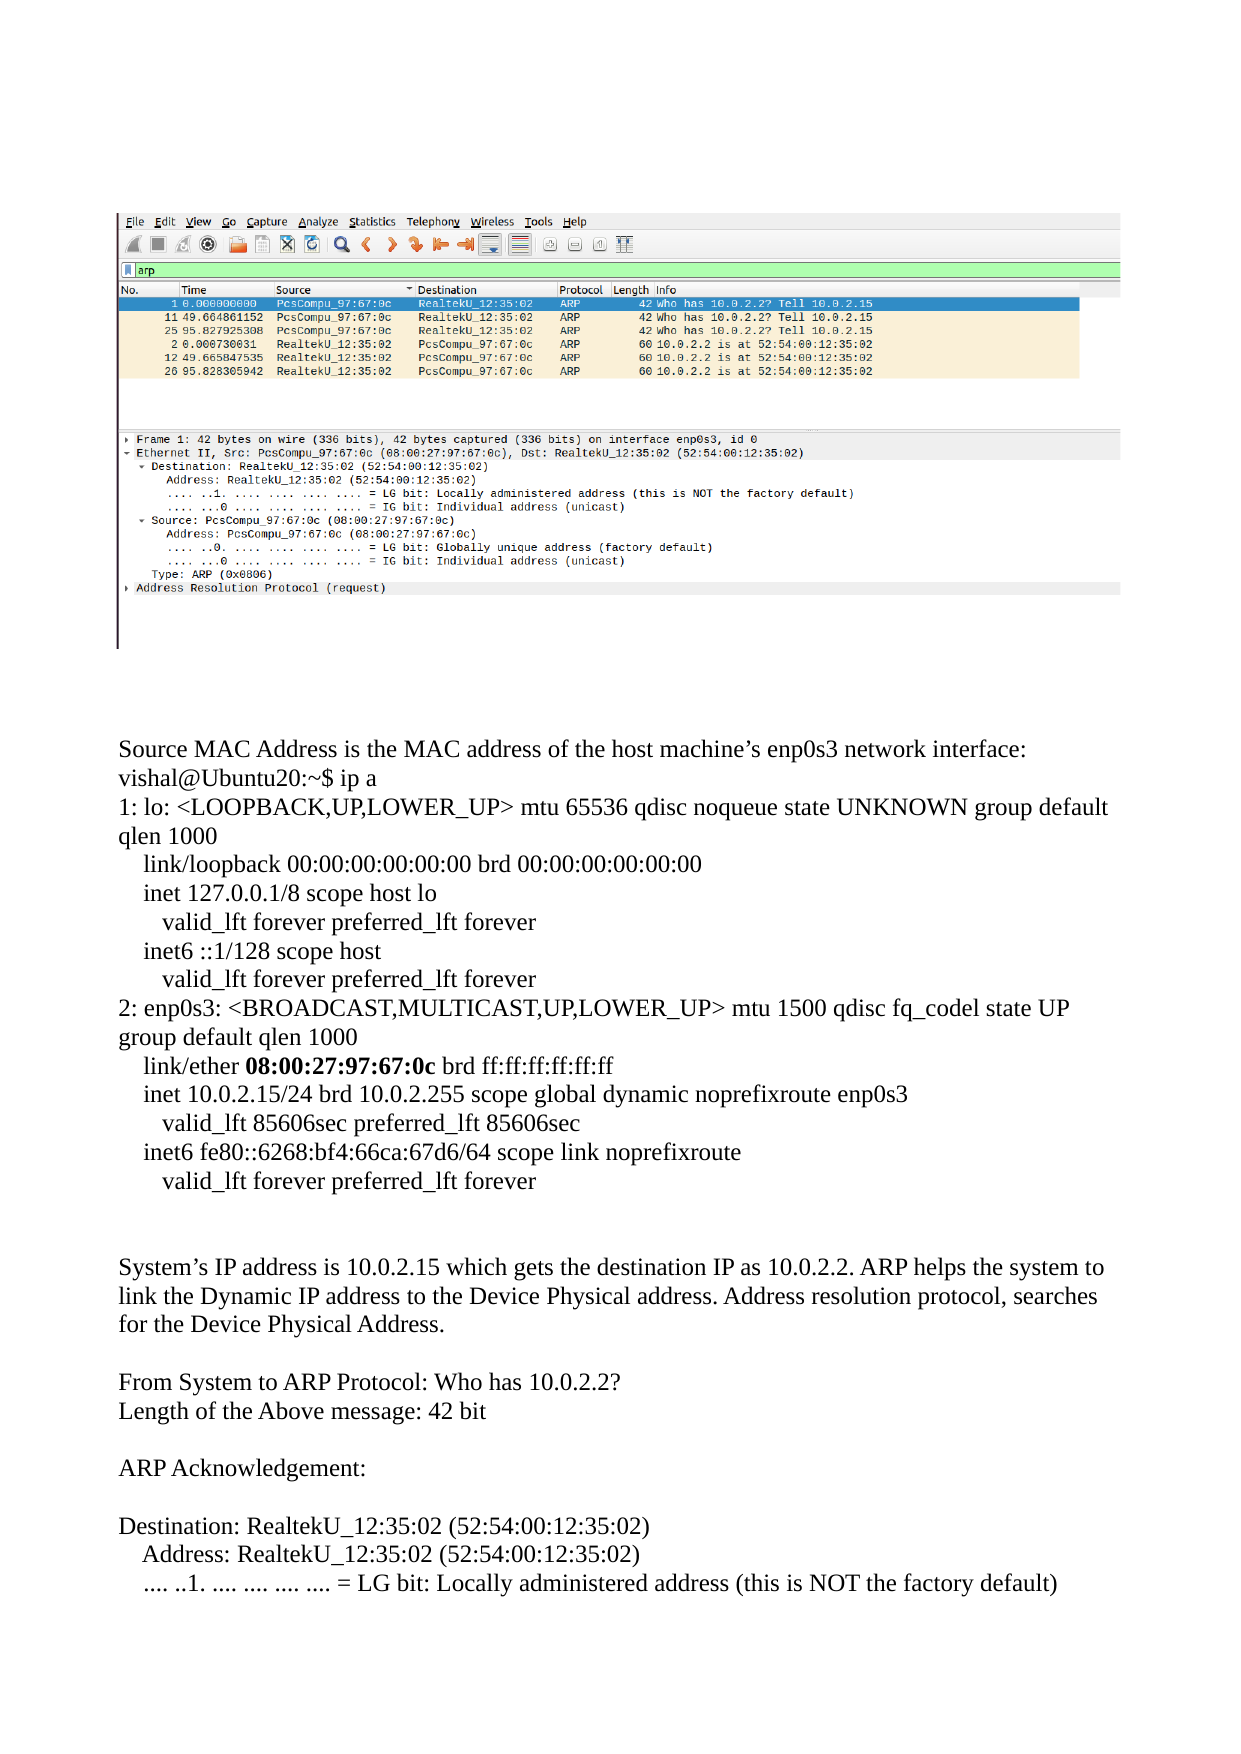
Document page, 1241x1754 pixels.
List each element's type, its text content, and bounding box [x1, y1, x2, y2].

text Address: RealtekU_12:35:02 (52:54:00:12:35:02) [118, 1539, 1122, 1568]
text valid_lft forever preferred_lft forever [118, 964, 1122, 993]
text inet6 fe80::6268:bf4:66ca:67d6/64 scope link noprefixroute [118, 1137, 1122, 1166]
text .... ..1. .... .... .... .... = LG bit: Locally administered address (this is NOT the factory default) [118, 1568, 1122, 1597]
text inet 127.0.0.1/8 scope host lo [118, 878, 1122, 907]
text link/loopback 00:00:00:00:00:00 brd 00:00:00:00:00:00 [118, 849, 1122, 878]
text inet6 ::1/128 scope host [118, 936, 1122, 964]
text System’s IP address is 10.0.2.15 which gets the destination IP as 10.0.2.2. ARP helps the system to link the Dynamic IP address to the Device Physical address. Address resolution protocol, searches for the Device Physical Address. From System to ARP Protocol: Who has 10.0.2.2? Length of the Above message: 42 bit ARP Acknowledgement: [118, 1252, 1122, 1482]
text Destination: RealtekU_12:35:02 (52:54:00:12:35:02) [118, 1511, 1122, 1539]
text 2: enp0s3: <BROADCAST,MULTICAST,UP,LOWER_UP> mtu 1500 qdisc fq_codel state UP group default qlen 1000 [118, 993, 1122, 1051]
text inet 10.0.2.15/24 brd 10.0.2.255 scope global dynamic noprefixroute enp0s3 [118, 1079, 1122, 1108]
text valid_lft forever preferred_lft forever [118, 1166, 1122, 1252]
text 1: lo: <LOOPBACK,UP,LOWER_UP> mtu 65536 qdisc noqueue state UNKNOWN group default qlen 1000 [118, 792, 1122, 849]
text valid_lft forever preferred_lft forever [118, 907, 1122, 936]
text Source MAC Address is the MAC address of the host machine’s enp0s3 network interface: vishal@Ubuntu20:~$ ip a [118, 734, 1122, 792]
picture [116, 213, 1121, 649]
text valid_lft 85606sec preferred_lft 85606sec [118, 1108, 1122, 1137]
text link/ether 08:00:27:97:67:0c brd ff:ff:ff:ff:ff:ff [118, 1051, 1122, 1079]
